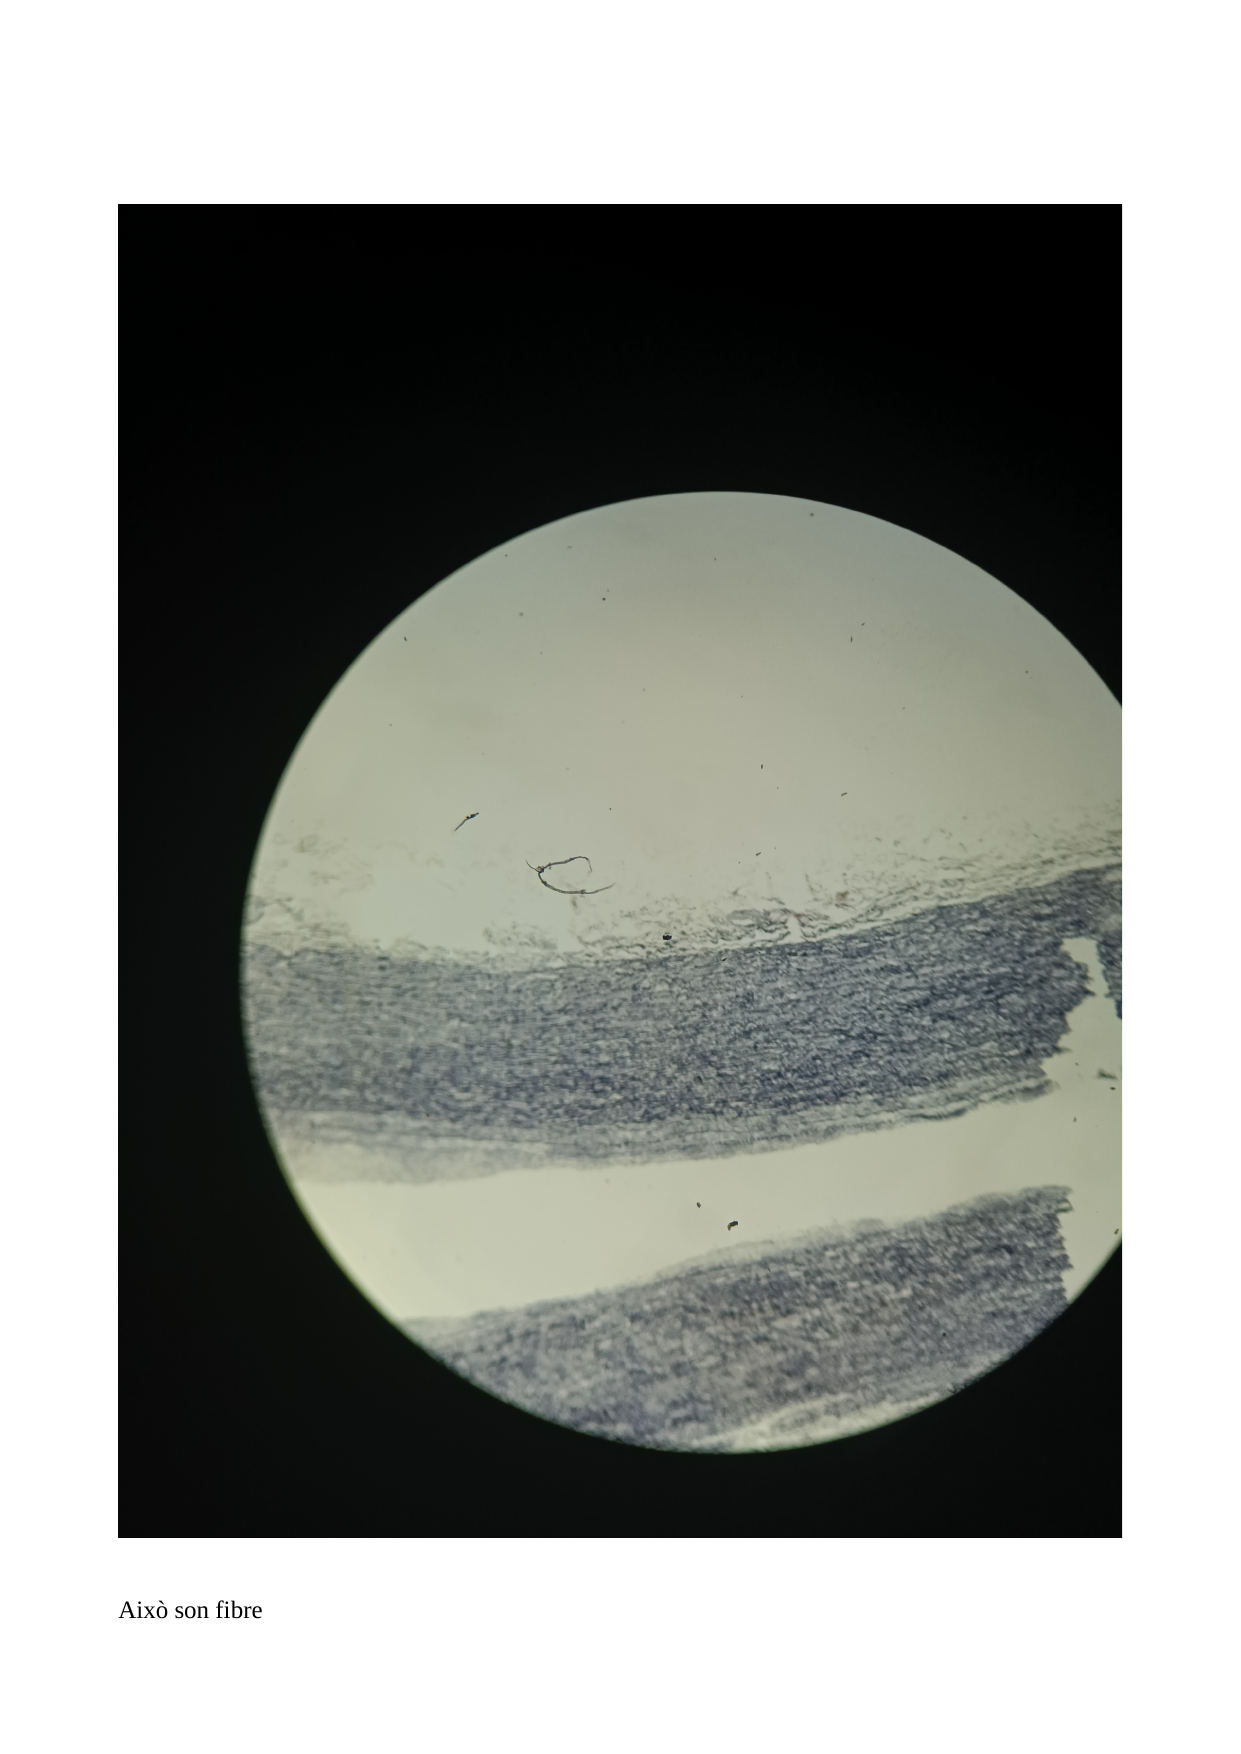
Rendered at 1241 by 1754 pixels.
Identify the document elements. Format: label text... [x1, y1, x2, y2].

text Això son fibre [118, 1596, 1122, 1624]
picture [118, 204, 1123, 1538]
